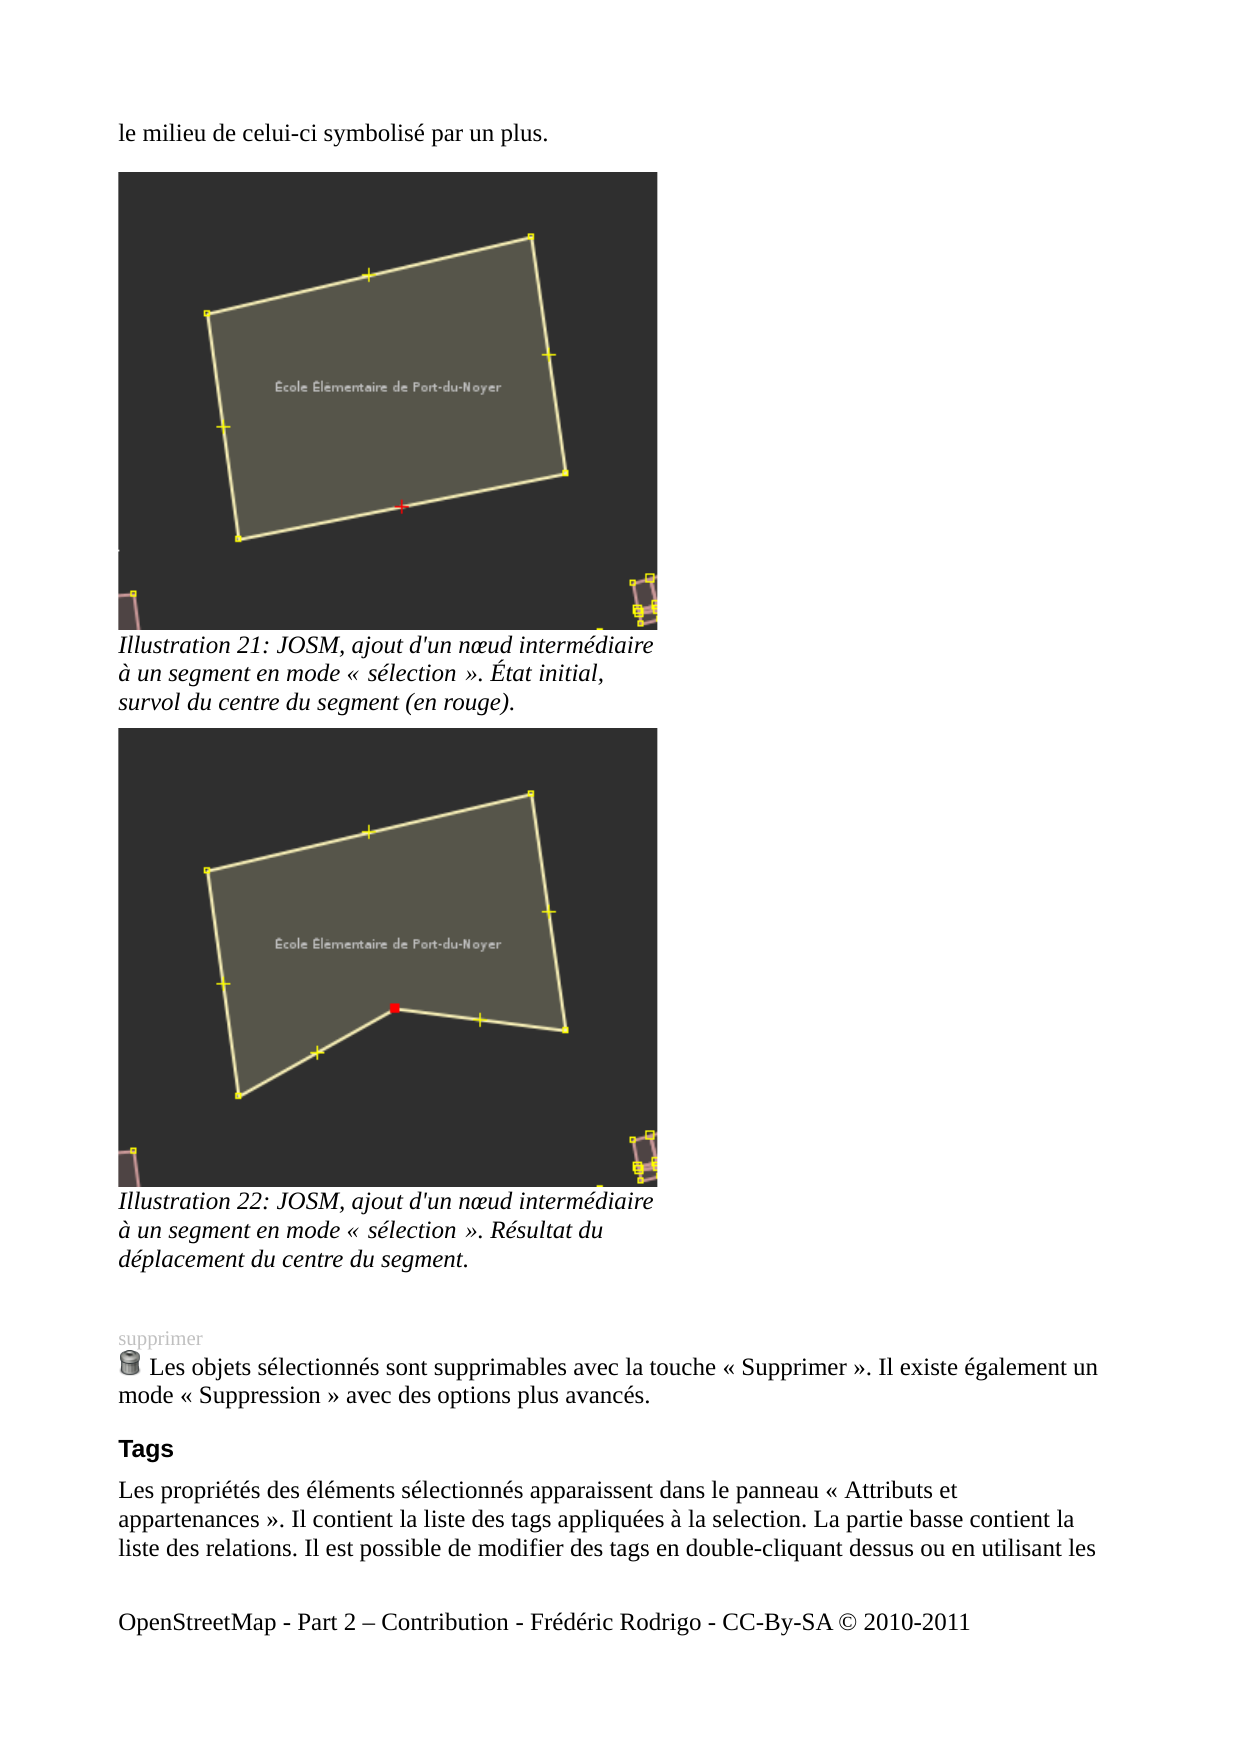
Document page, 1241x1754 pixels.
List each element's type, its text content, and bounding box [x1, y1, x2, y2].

text Illustration 21: JOSM, ajout d'un nœud intermédiaire à un segment en mode « sélection ». État initial, survol du centre du segment (en rouge). [118, 630, 657, 716]
picture [118, 172, 658, 630]
text supprimer [118, 1326, 1122, 1350]
text Illustration 22: JOSM, ajout d'un nœud intermédiaire à un segment en mode « sélection ». Résultat du déplacement du centre du segment. [118, 1187, 657, 1272]
text Les objets sélectionnés sont supprimables avec la touche « Supprimer ». Il existe également un mode « Suppression » avec des options plus avancés. [118, 1350, 1122, 1409]
picture [118, 728, 658, 1187]
text Les propriétés des éléments sélectionnés apparaissent dans le panneau « Attributs et appartenances ». Il contient la liste des tags appliquées à la selection. La partie basse contient la liste des relations. Il est possible de modifier des tags en double-cliquant dessus ou en utilisant les [118, 1475, 1122, 1562]
text le milieu de celui-ci symbolisé par un plus. [118, 118, 1122, 147]
picture [118, 1350, 143, 1376]
subtitle Tags [118, 1434, 1122, 1463]
